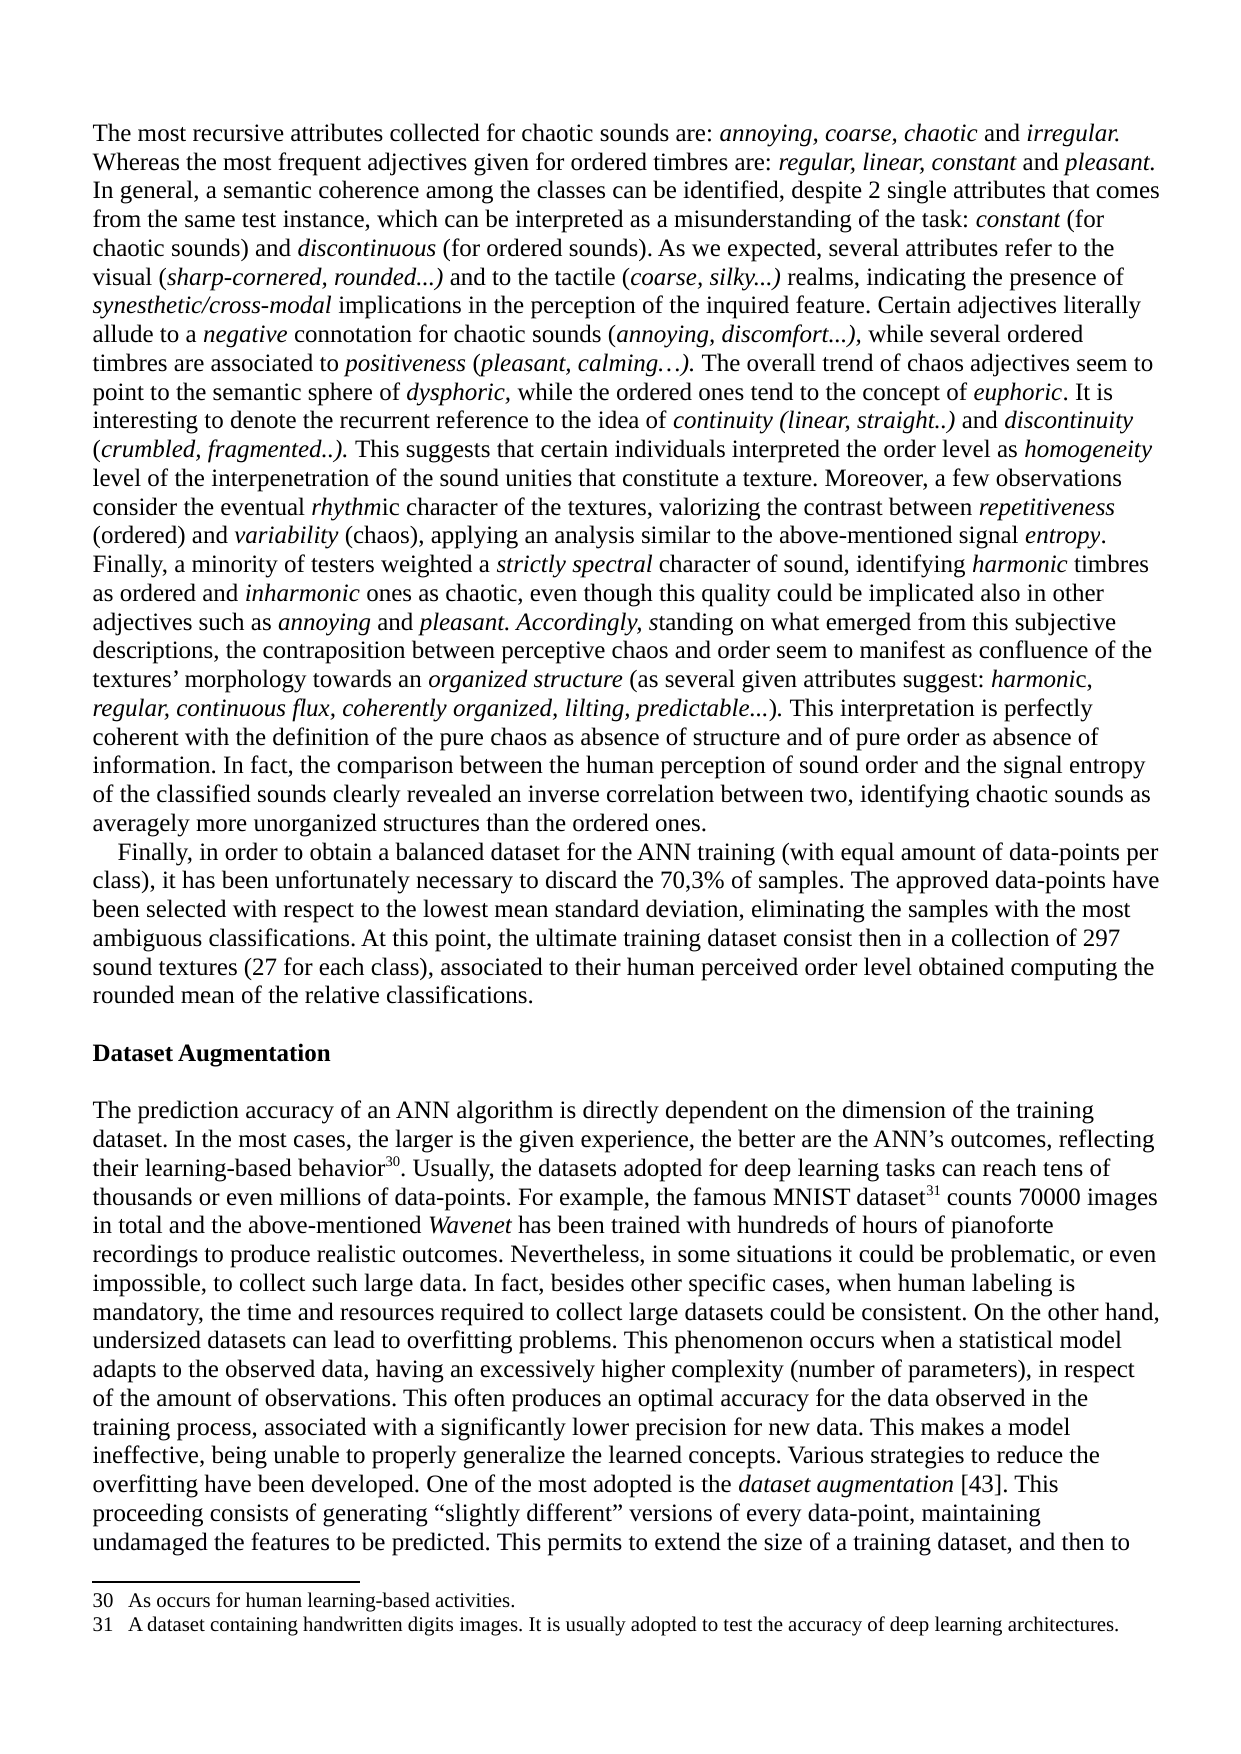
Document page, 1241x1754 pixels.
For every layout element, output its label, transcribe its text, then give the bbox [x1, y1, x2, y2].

text Dataset Augmentation [92, 1038, 1160, 1067]
text The prediction accuracy of an ANN algorithm is directly dependent on the dimension of the training dataset. In the most cases, the larger is the given experience, the better are the ANN’s outcomes, reflecting their learning-based behavior. Usually, the datasets adopted for deep learning tasks can reach tens of thousands or even millions of data-points. For example, the famous MNIST dataset counts 70000 images in total and the above-mentioned Wavenet has been trained with hundreds of hours of pianoforte recordings to produce realistic outcomes. Nevertheless, in some situations it could be problematic, or even impossible, to collect such large data. In fact, besides other specific cases, when human labeling is mandatory, the time and resources required to collect large datasets could be consistent. On the other hand, undersized datasets can lead to overfitting problems. This phenomenon occurs when a statistical model adapts to the observed data, having an excessively higher complexity (number of parameters), in respect of the amount of observations. This often produces an optimal accuracy for the data observed in the training process, associated with a significantly lower precision for new data. This makes a model ineffective, being unable to properly generalize the learned concepts. Various strategies to reduce the overfitting have been developed. One of the most adopted is the dataset augmentation [43]. This proceeding consists of generating “slightly different” versions of every data-point, maintaining undamaged the features to be predicted. This permits to extend the size of a training dataset, and then to [92, 1096, 1160, 1556]
text As occurs for human learning-based activities. [92, 1588, 1160, 1612]
text The most recursive attributes collected for chaotic sounds are: annoying, coarse, chaotic and irregular. Whereas the most frequent adjectives given for ordered timbres are: regular, linear, constant and pleasant. In general, a semantic coherence among the classes can be identified, despite 2 single attributes that comes from the same test instance, which can be interpreted as a misunderstanding of the task: constant (for chaotic sounds) and discontinuous (for ordered sounds). As we expected, several attributes refer to the visual (sharp-cornered, rounded...) and to the tactile (coarse, silky...) realms, indicating the presence of synesthetic/cross-modal implications in the perception of the inquired feature. Certain adjectives literally allude to a negative connotation for chaotic sounds (annoying, discomfort...), while several ordered timbres are associated to positiveness (pleasant, calming…). The overall trend of chaos adjectives seem to point to the semantic sphere of dysphoric, while the ordered ones tend to the concept of euphoric. It is interesting to denote the recurrent reference to the idea of continuity (linear, straight..) and discontinuity (crumbled, fragmented..). This suggests that certain individuals interpreted the order level as homogeneity level of the interpenetration of the sound unities that constitute a texture. Moreover, a few observations consider the eventual rhythmic character of the textures, valorizing the contrast between repetitiveness (ordered) and variability (chaos), applying an analysis similar to the above-mentioned signal entropy. Finally, a minority of testers weighted a strictly spectral character of sound, identifying harmonic timbres as ordered and inharmonic ones as chaotic, even though this quality could be implicated also in other adjectives such as annoying and pleasant. Accordingly, standing on what emerged from this subjective descriptions, the contraposition between perceptive chaos and order seem to manifest as confluence of the textures’ morphology towards an organized structure (as several given attributes suggest: harmonic, regular, continuous flux, coherently organized, lilting, predictable...). This interpretation is perfectly coherent with the definition of the pure chaos as absence of structure and of pure order as absence of information. In fact, the comparison between the human perception of sound order and the signal entropy of the classified sounds clearly revealed an inverse correlation between two, identifying chaotic sounds as averagely more unorganized structures than the ordered ones. [92, 118, 1160, 837]
text A dataset containing handwritten digits images. It is usually adopted to test the accuracy of deep learning architectures. [92, 1612, 1160, 1636]
text Finally, in order to obtain a balanced dataset for the ANN training (with equal amount of data-points per class), it has been unfortunately necessary to discard the 70,3% of samples. The approved data-points have been selected with respect to the lowest mean standard deviation, eliminating the samples with the most ambiguous classifications. At this point, the ultimate training dataset consist then in a collection of 297 sound textures (27 for each class), associated to their human perceived order level obtained computing the rounded mean of the relative classifications. [92, 837, 1160, 1009]
